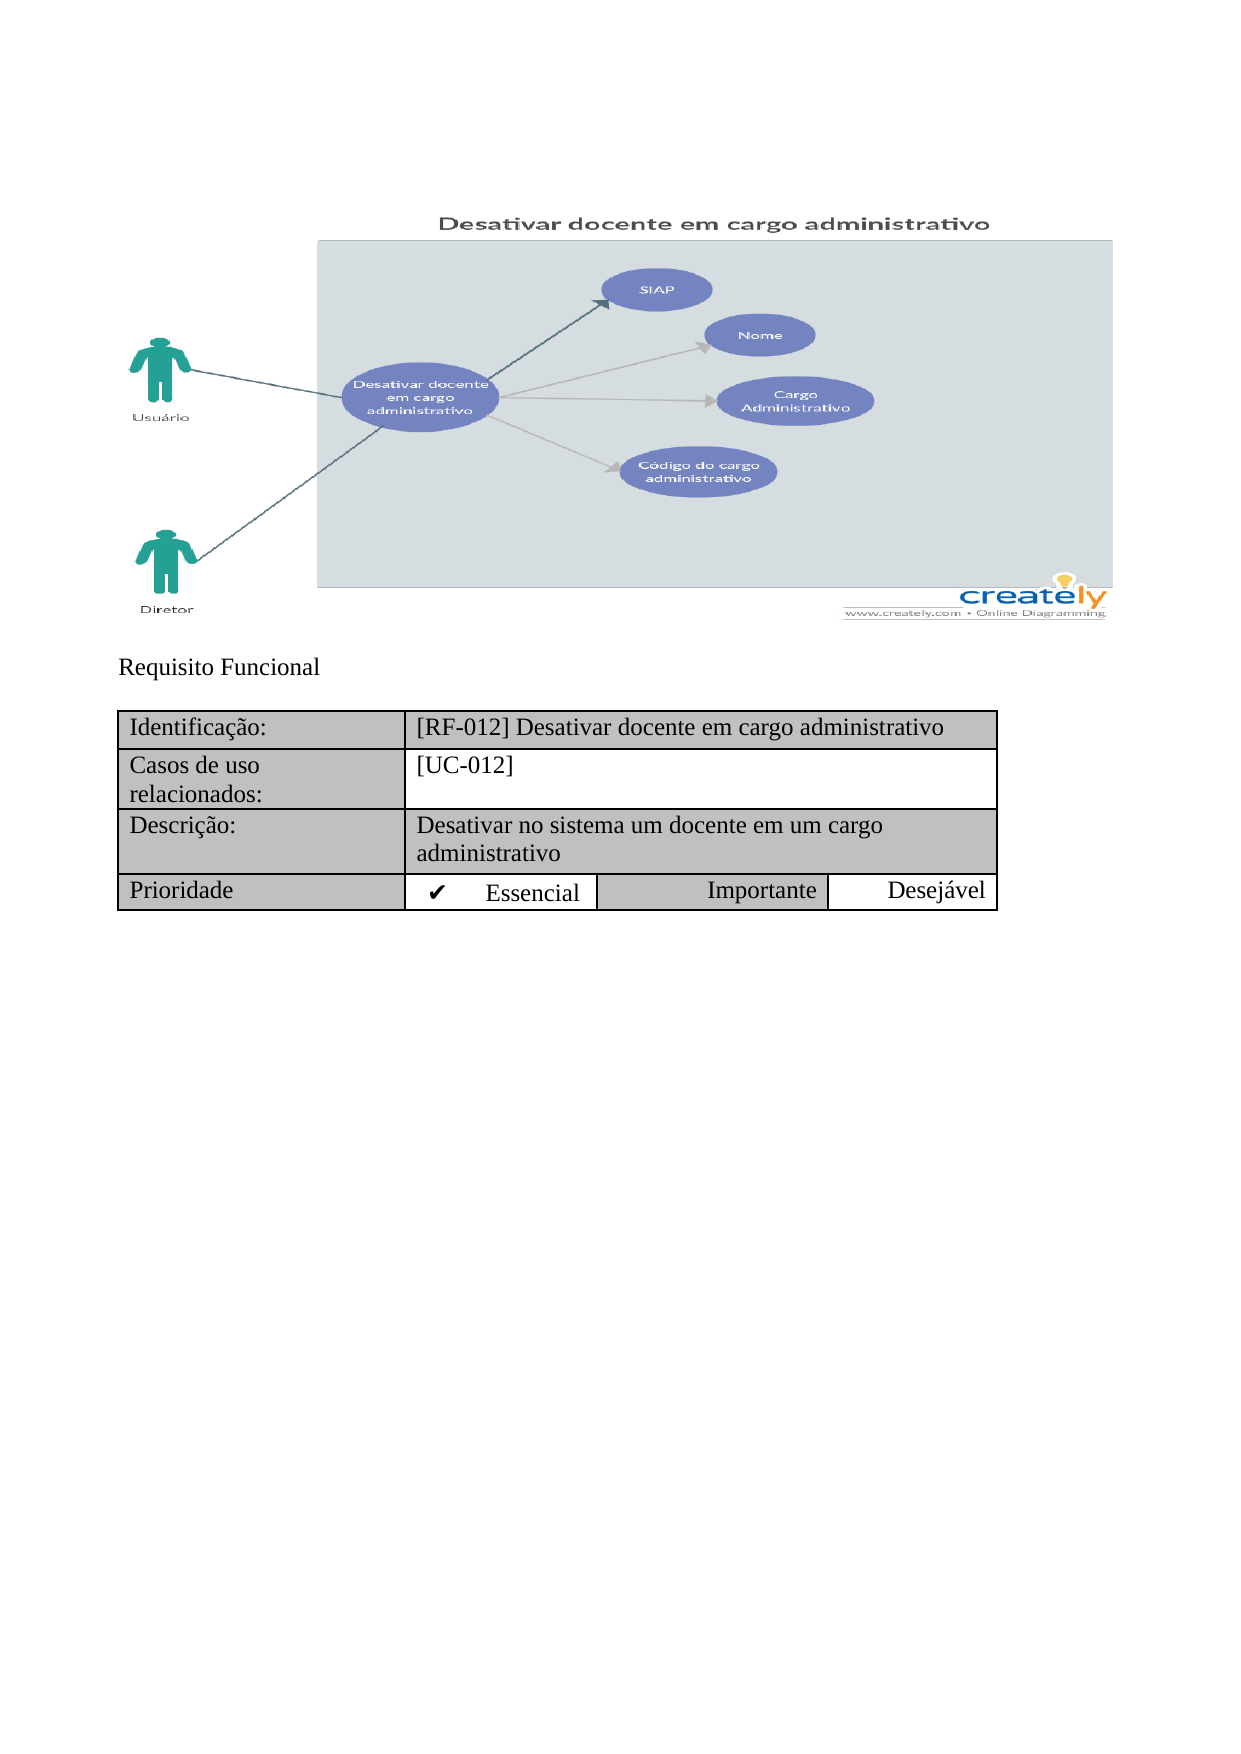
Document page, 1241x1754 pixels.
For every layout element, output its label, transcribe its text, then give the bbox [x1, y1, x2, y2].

table_cell Casos de uso relacionados: [119, 750, 404, 808]
table_cell ✔ Essencial [406, 875, 596, 909]
table_header [RF-012] Desativar docente em cargo administrativo [406, 712, 996, 748]
text Requisito Funcional [118, 652, 1122, 681]
table_cell [UC-012] [406, 750, 996, 808]
table_header Identificação: [119, 712, 404, 748]
table_cell Descrição: [119, 810, 404, 873]
table_cell Importante [598, 875, 827, 909]
table_cell Desativar no sistema um docente em um cargo administrativo [406, 810, 996, 873]
table_cell Desejável [829, 875, 996, 909]
table_cell Prioridade [119, 875, 404, 909]
